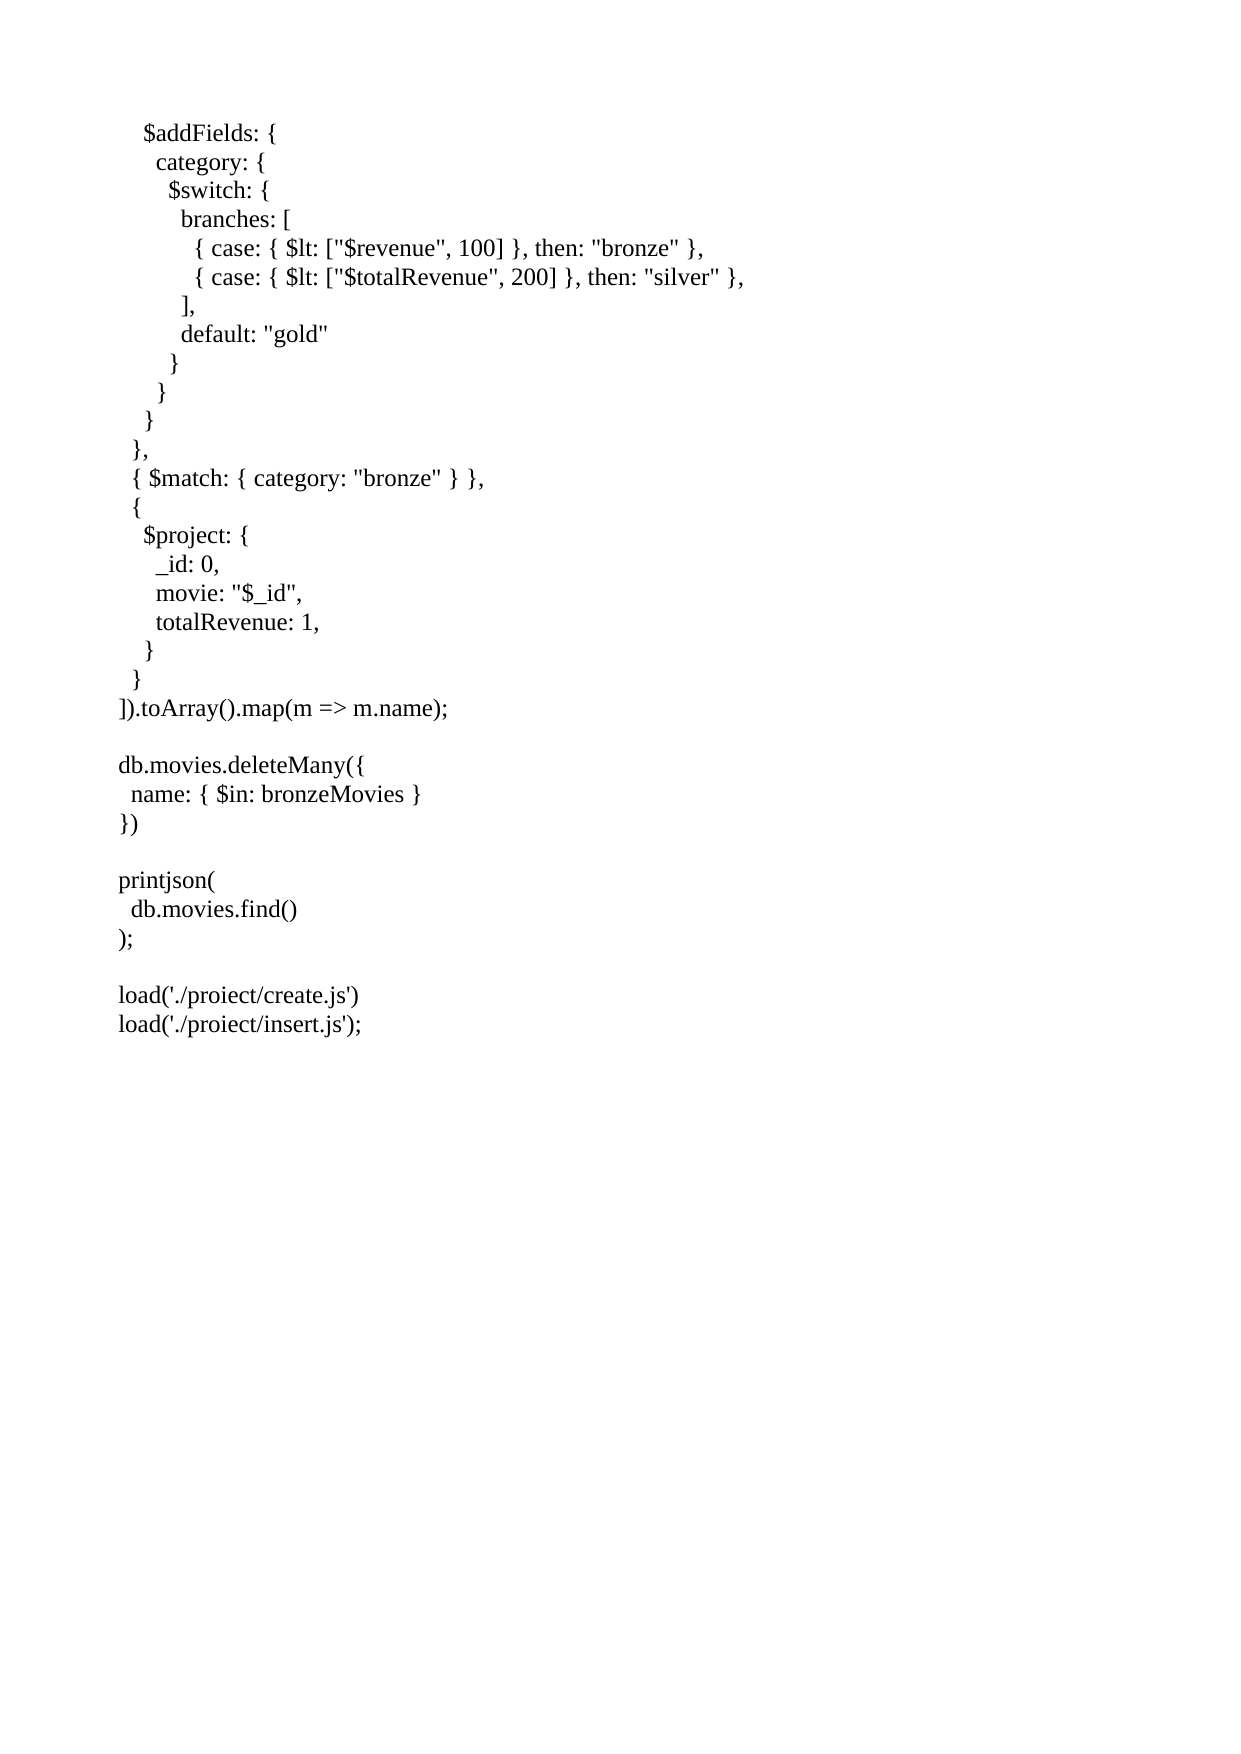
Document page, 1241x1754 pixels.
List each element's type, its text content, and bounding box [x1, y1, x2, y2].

text movie: "$_id", [118, 578, 1122, 607]
text name: { $in: bronzeMovies } [118, 779, 1122, 808]
text } [118, 664, 1122, 693]
text } [118, 377, 1122, 406]
text { case: { $lt: ["$revenue", 100] }, then: "bronze" }, [118, 233, 1122, 262]
text } [118, 636, 1122, 664]
text $addFields: { [118, 118, 1122, 147]
text db.movies.deleteMany({ [118, 751, 1122, 779]
text ]).toArray().map(m => m.name); [118, 693, 1122, 722]
text { case: { $lt: ["$totalRevenue", 200] }, then: "silver" }, [118, 262, 1122, 291]
text ); [118, 923, 1122, 952]
text } [118, 406, 1122, 434]
text { $match: { category: "bronze" } }, [118, 463, 1122, 492]
text db.movies.find() [118, 894, 1122, 923]
text load('./proiect/insert.js'); [118, 1009, 1122, 1038]
text printjson( [118, 866, 1122, 894]
text category: { [118, 147, 1122, 176]
text ], [118, 291, 1122, 319]
text }, [118, 434, 1122, 463]
text totalRevenue: 1, [118, 607, 1122, 636]
text $switch: { [118, 176, 1122, 204]
text branches: [ [118, 204, 1122, 233]
text } [118, 348, 1122, 377]
text _id: 0, [118, 549, 1122, 578]
text $project: { [118, 521, 1122, 549]
text { [118, 492, 1122, 521]
text load('./proiect/create.js') [118, 981, 1122, 1009]
text default: "gold" [118, 319, 1122, 348]
text }) [118, 808, 1122, 837]
